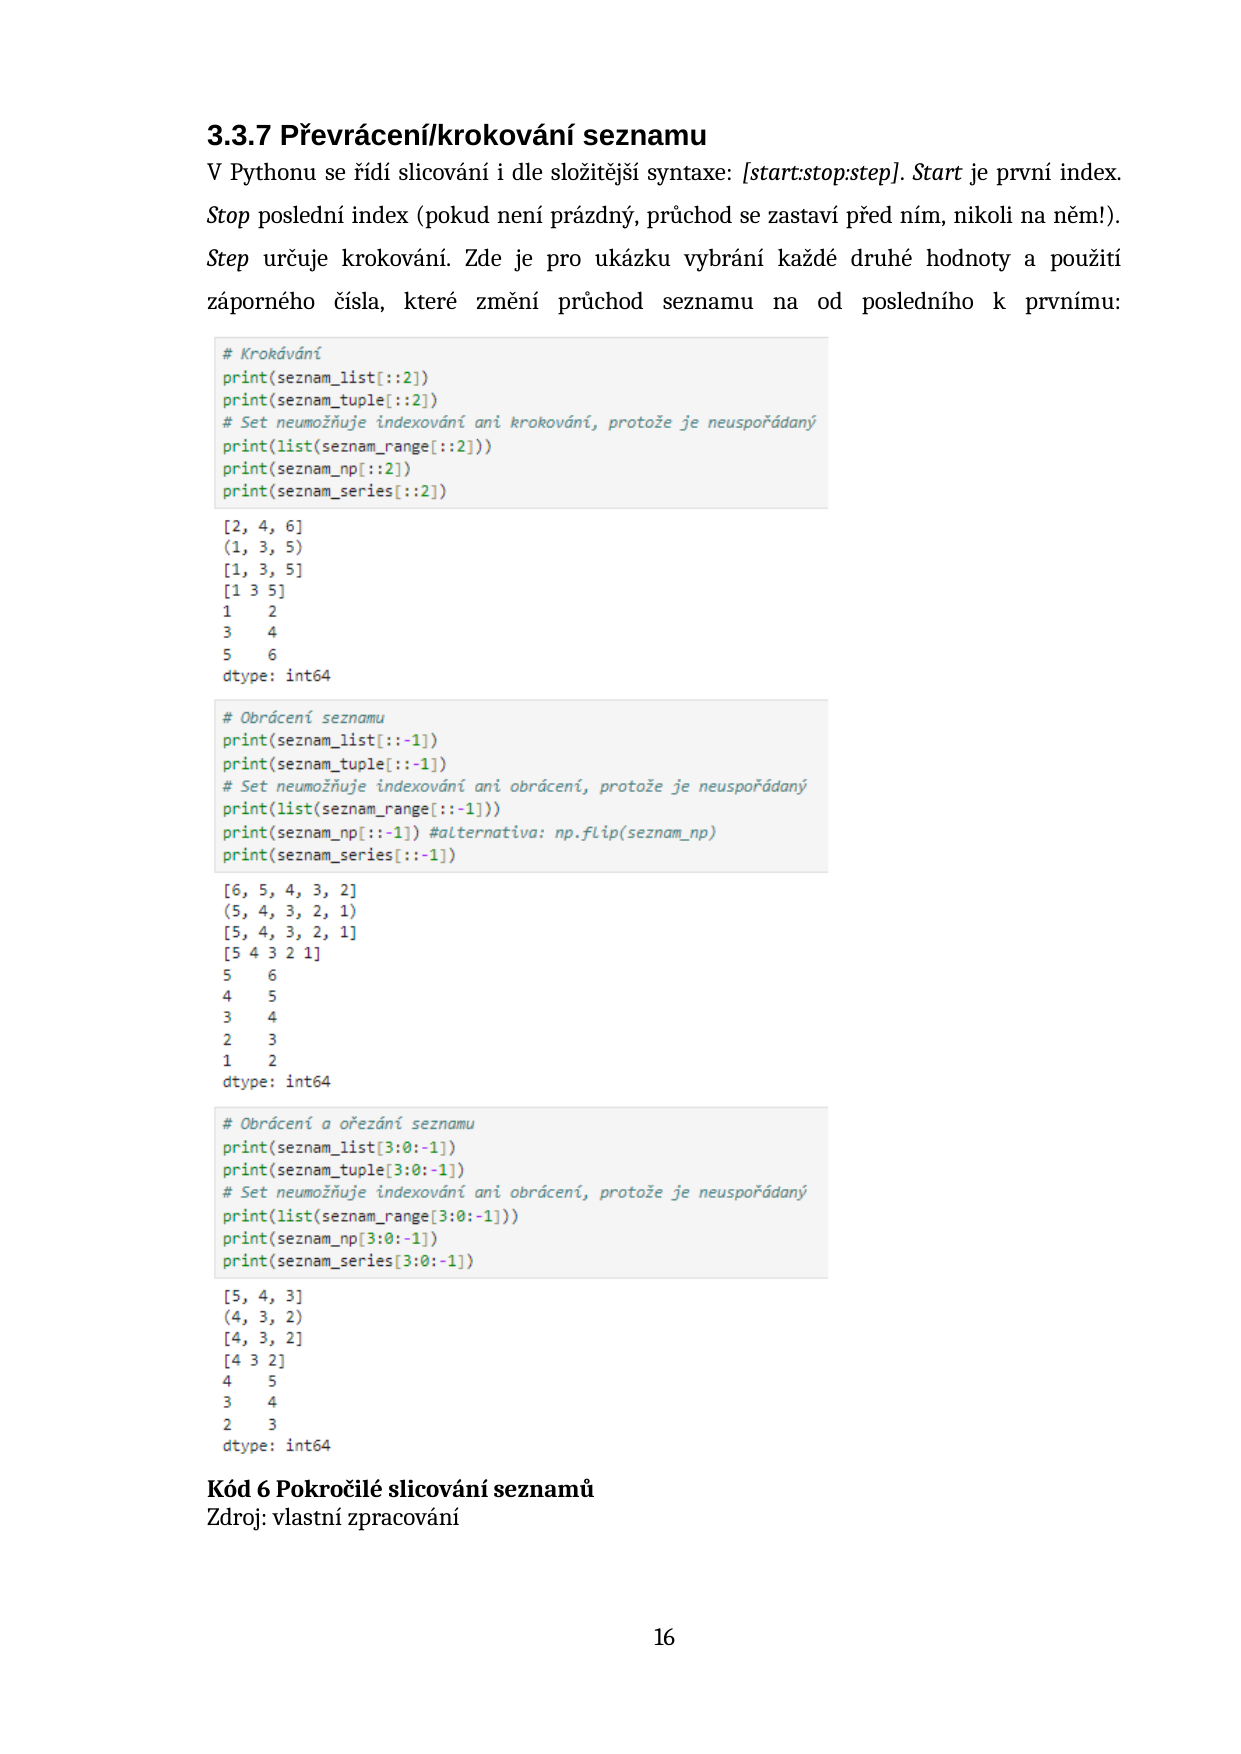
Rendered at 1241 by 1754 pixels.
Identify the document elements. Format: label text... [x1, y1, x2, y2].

subtitle 3.3.7 Převrácení/krokování seznamu [207, 118, 1122, 152]
picture [206, 330, 829, 1461]
text V Pythonu se řídí slicování i dle složitější syntaxe: [start:stop:step]. Start je první index. Stop poslední index (pokud není prázdný, průchod se zastaví před ním, nikoli na něm!). Step určuje krokování. Zde je pro ukázku vybrání každé druhé hodnoty a použití záporného čísla, které změní průchod seznamu na od posledního k prvnímu: [207, 158, 1122, 1460]
title Kód 6 Pokročilé slicování seznamů [207, 1474, 1122, 1503]
text Zdroj: vlastní zpracování [207, 1503, 1122, 1532]
